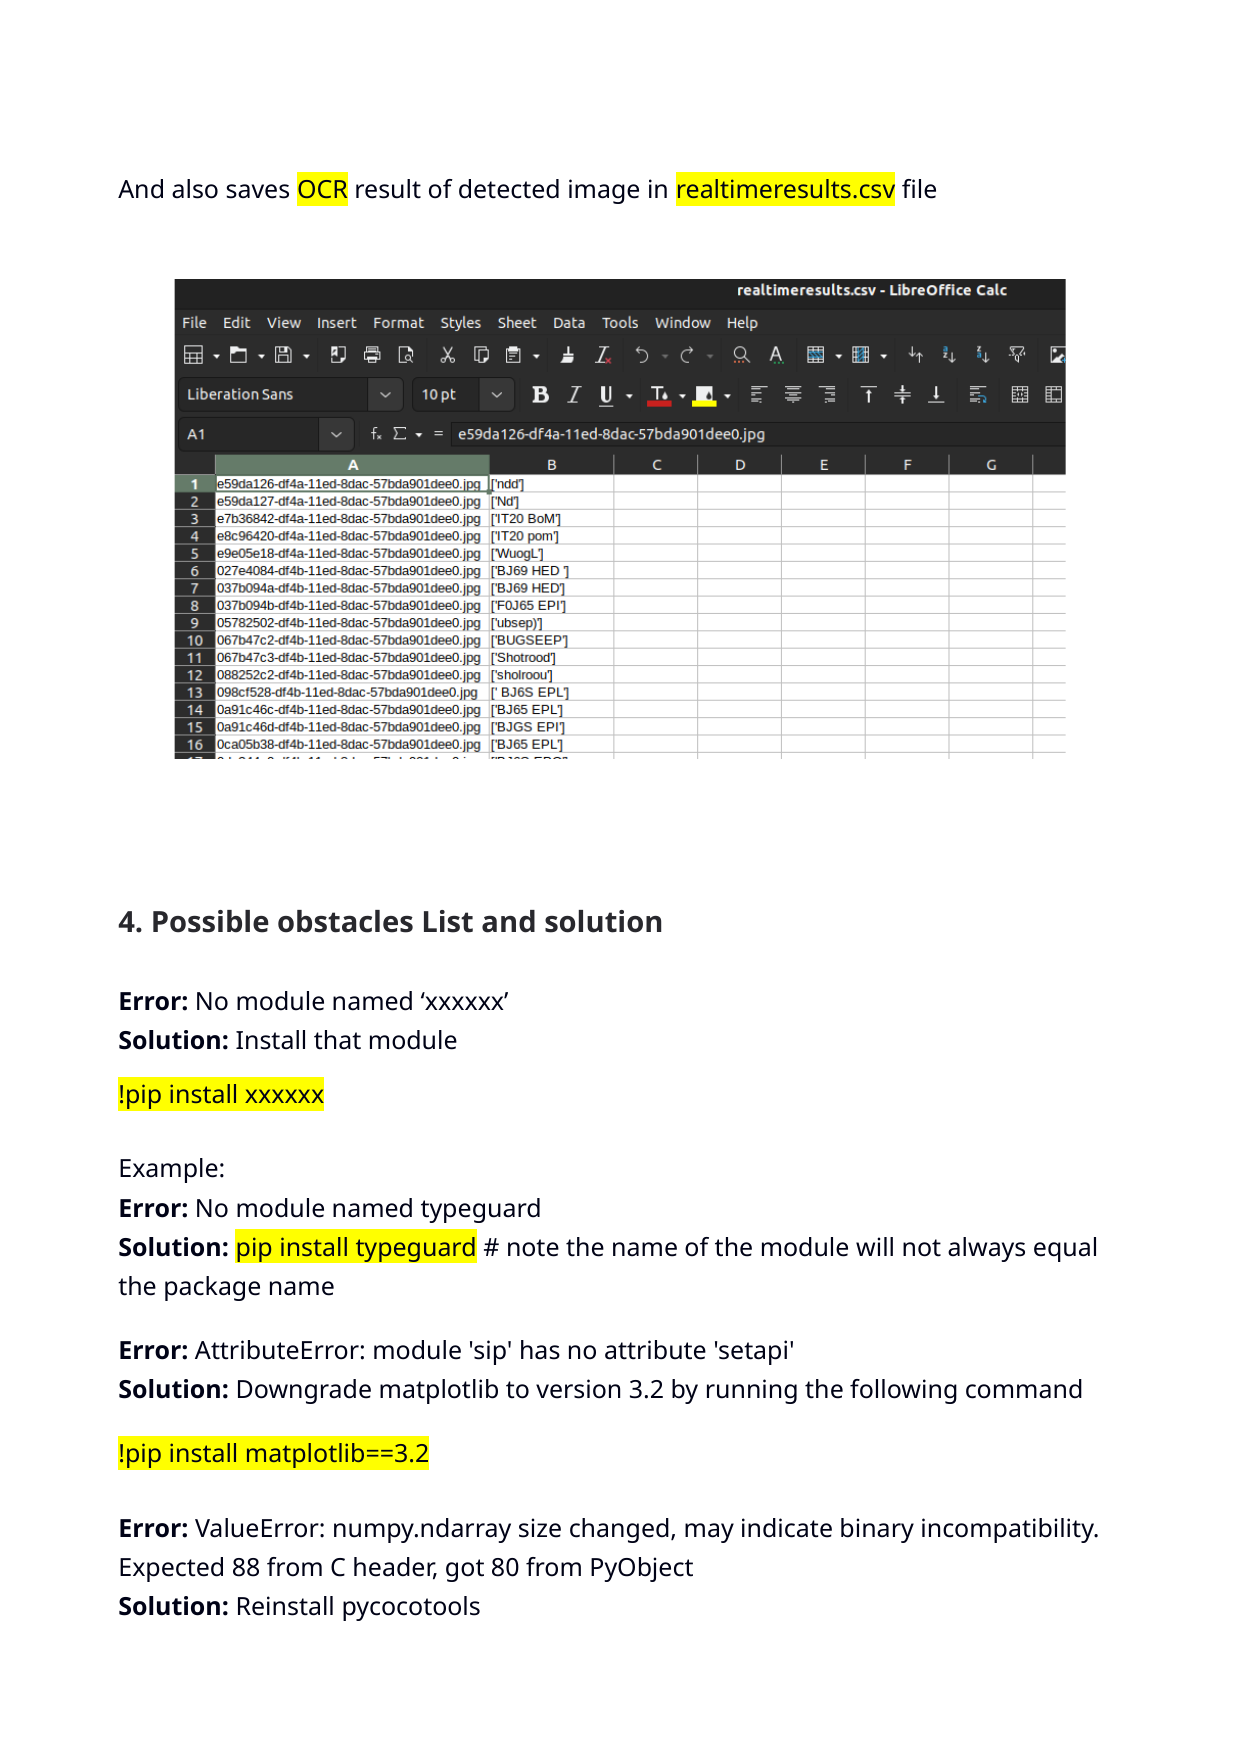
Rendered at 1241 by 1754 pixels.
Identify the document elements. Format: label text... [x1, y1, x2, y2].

picture [174, 279, 1066, 759]
text Example: Error: No module named typeguard Solution: pip install typeguard # note the name of the module will not always equal the package name [118, 1151, 1122, 1303]
text And also saves OCR result of detected image in realtimeresults.csv file [118, 172, 1122, 206]
text Error: ValueError: numpy.ndarray size changed, may indicate binary incompatibility. Expected 88 from C header, got 80 from PyObject Solution: Reinstall pycocotools [118, 1510, 1122, 1623]
text !pip install xxxxxx [118, 1077, 1122, 1111]
text Error: AttributeError: module 'sip' has no attribute 'setapi' Solution: Downgrade matplotlib to version 3.2 by running the following command [118, 1333, 1122, 1406]
subtitle 4. Possible obstacles List and solution [118, 901, 1122, 941]
text !pip install matplotlib==3.2 [118, 1436, 1122, 1470]
text Error: No module named ‘xxxxxx’ Solution: Install that module [118, 984, 1122, 1057]
